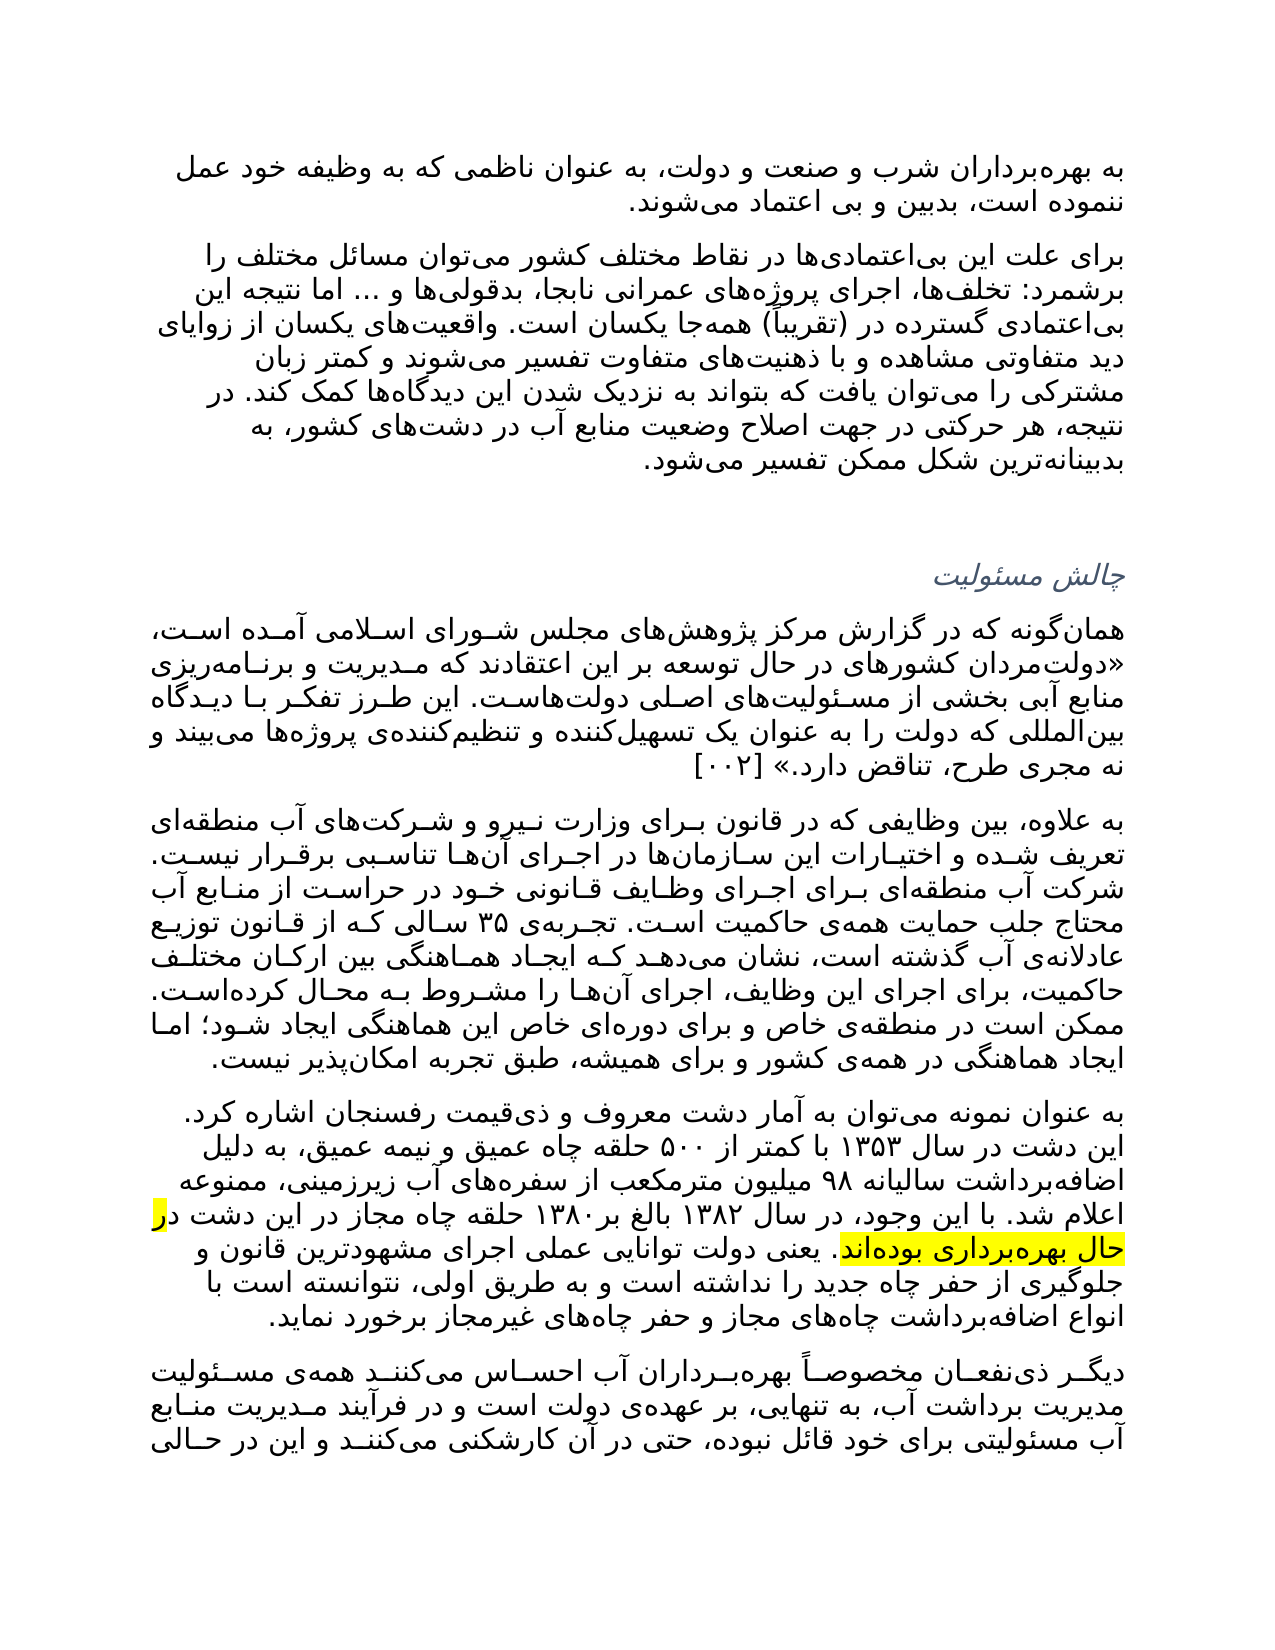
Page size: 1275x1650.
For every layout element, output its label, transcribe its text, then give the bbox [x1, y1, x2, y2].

subtitle چالش مسئولیت [150, 558, 1125, 592]
text دیگر ذی‌نفعان مخصوصاً بهره‌برداران آب احساس می‌کنند همه‌ی مسئولیت مدیریت برداشت آب، به تنهایی، بر عهده‌ی دولت است و در فرآیند مدیریت منابع آب مسئولیتی برای خود قائل نبوده، حتی در آن کارشکنی می‌کنند و این در حالی [150, 1354, 1125, 1456]
text به علاوه، بین وظایفی که در قانون برای وزارت نیرو و شرکت‌های آب منطقه‌ای تعریف شده و اختیارات این سازمان‌ها در اجرای آن‌ها تناسبی برقرار نیست. شرکت آب منطقه‌ای برای اجرای وظایف قانونی خود در حراست از منابع آب محتاج جلب حمایت همه‌ی حاکمیت است. تجربه‌ی ۳۵ سالی که از قانون توزیع عادلانه‌ی آب گذشته است، نشان می‌دهد که ایجاد هماهنگی بین ارکان مختلف حاکمیت، برای اجرای این وظایف، اجرای آن‌ها را مشروط به محال کرده‌است. ممکن است در منطقه‌ی خاص و برای دوره‌ای خاص این هماهنگی ایجاد شود؛ اما ایجاد هماهنگی در همه‌ی کشور و برای همیشه، طبق تجربه امکان‌پذیر نیست. [150, 803, 1125, 1075]
text به عنوان نمونه می‌توان به آمار دشت معروف و ذی‌قیمت رفسنجان اشاره کرد. این دشت در سال ۱۳۵۳ با کمتر از ۵۰۰ حلقه چاه عمیق و نیمه عمیق، به دلیل اضافه‌برداشت سالیانه ۹۸ میلیون مترمکعب از سفره‌های آب زیرزمینی، ممنوعه اعلام شد. با این وجود، در سال ۱۳۸۲ بالغ بر۱۳۸۰ حلقه چاه مجاز در این دشت در حال بهره‌برداری بوده‌اند. یعنی دولت توانایی عملی اجرای مشهودترین قانون و جلوگیری از حفر چاه جدید را نداشته است و به طریق اولی، نتوانسته است با انواع اضافه‌برداشت چاه‌های مجاز و حفر چاه‌های غیرمجاز برخورد نماید. [150, 1096, 1125, 1333]
text برای علت این بی‌اعتمادی‌ها در نقاط مختلف کشور می‌توان مسائل مختلف را برشمرد: تخلف‌ها، اجرای پروژه‌های عمرانی نابجا، بدقولی‌ها و ... اما نتیجه این بی‌اعتمادی گسترده در (تقریباً) همه‌جا یکسان است. واقعیت‌های یکسان از زوایای دید متفاوتی مشاهده و با ذهنیت‌های متفاوت تفسیر می‌شوند و کمتر زبان مشترکی را می‌توان یافت که بتواند به نزدیک شدن این دیدگاه‌ها کمک کند. در نتیجه، هر حرکتی در جهت اصلاح وضعیت منابع آب در دشت‌های کشور، به بدبینانه‌ترین شکل ممکن تفسیر می‌شود. [150, 239, 1125, 476]
text برآوردهای اندک صورت‌گرفته حاکی است سامانیان معمولاً بهره‌برداران مجازی هستند که توان برداشت غیرمجاز آب را دارند. مثلاً چاهی دارند که دبی آن لااقل به اندازه‌ی پروانه است و برای ساعاتی بیش از ساعات مندرج در پروانه روشن می‌شود. در مقابل، اشکانیان، معمولاً بهره‌برداران مجازی هستند که به اندازه‌ی مجوزهای قانونی خود آب برداشت نمی‌کنند. مثلاً به دلیل ضعف بنیه مالی و نفوذ اندک، نتوانسته‌اند نسبت به نگهداری، اصلاح و بهبود چاه خود اقدام کنند و در نتیجه چاه آن‌ها کم‌آب یا حتی خشک شده‌است. تفرجیان، معمولاً برای زندگی روزمره به درآمد کشاورزی وابسته نیستند و به همین دلیل، هزینه‌ی تخلف نزد آن‌ها پایین و احتمال تخلف نزد آنان بالاست و غایبان احتمالا کمتر برای نگهداری سامانه‌ی آبیاری خود هزینه کرده‌اند و احتمالا در حال تخلف از پروانه نیستند؛ اما همزمان در حال اتلاف آب هستند. قضاوت درباره بهره‌وری آبیاری هر یک از این ۴ دسته دشوار است؛ اما به نظر می‌رسد در اغلب موارد، بهره‌وری آبیاری نیز نزد سامانیان و تفرجیان بالا و نزد اشکانیان و غایبان پایین باشد. یعنی در بسیاری از دشت‌های کشور، هم‌زمان، همپوشانی بالایی در میان کسانی که زیادتر از مجوز قانونی آب برمی‌دارند و کسانی که آب را بهینه مصرف می‌کنند، از یک سو و کسانی که کمتر از مجوز قانونی آب برمی‌دارند و کسانی که آب را بهینه مصرف نمی‌کنند، از سوی دیگر، وجود دارد. بدیهی است این داوری عمومی نیست و مشخصاً، در دشت‌هایی که به شدت کم‌آب شده‌اند و اغلب بهره‌برداران نمی‌توانند حتی با تغییر در تجهیزات آبیاری هم به اندازه‌ی مجوز قانونی خود آب بردارند، صحیح نیست. این اطلاعات اولیه، همگی نشان می‌دهند با یک مسئله چندوجهی و پیچیده مواجهیم که درک جزئیات و یافتن راهکار عادلانه برای آن دشوار است. بدیهی است هر یک از کشاورزان خود را ذی‌حق دانسته، به دیگر کشاورزان و البته به بهره‌برداران شرب و صنعت و دولت، به عنوان ناظمی که به وظیفه خود عمل ننموده است، بدبین و بی اعتماد می‌شوند. [150, 150, 1125, 218]
text همان‌گونه که در گزارش مرکز پژوهش‌های مجلس شورای اسلامی آمده است، «دولت‌مردان کشورهای در حال توسعه بر این اعتقادند که مدیریت و برنامه‌ریزی منابع آبی بخشی از مسئولیت‌های اصلی دولت‌هاست. این طرز تفکر با دیدگاه بین‌المللی که دولت را به عنوان یک تسهیل‌کننده و تنظیم‌کننده‌ی پروژه‌ها می‌بیند و نه مجری طرح، تناقض دارد.» [۰۰۲] [150, 613, 1125, 782]
